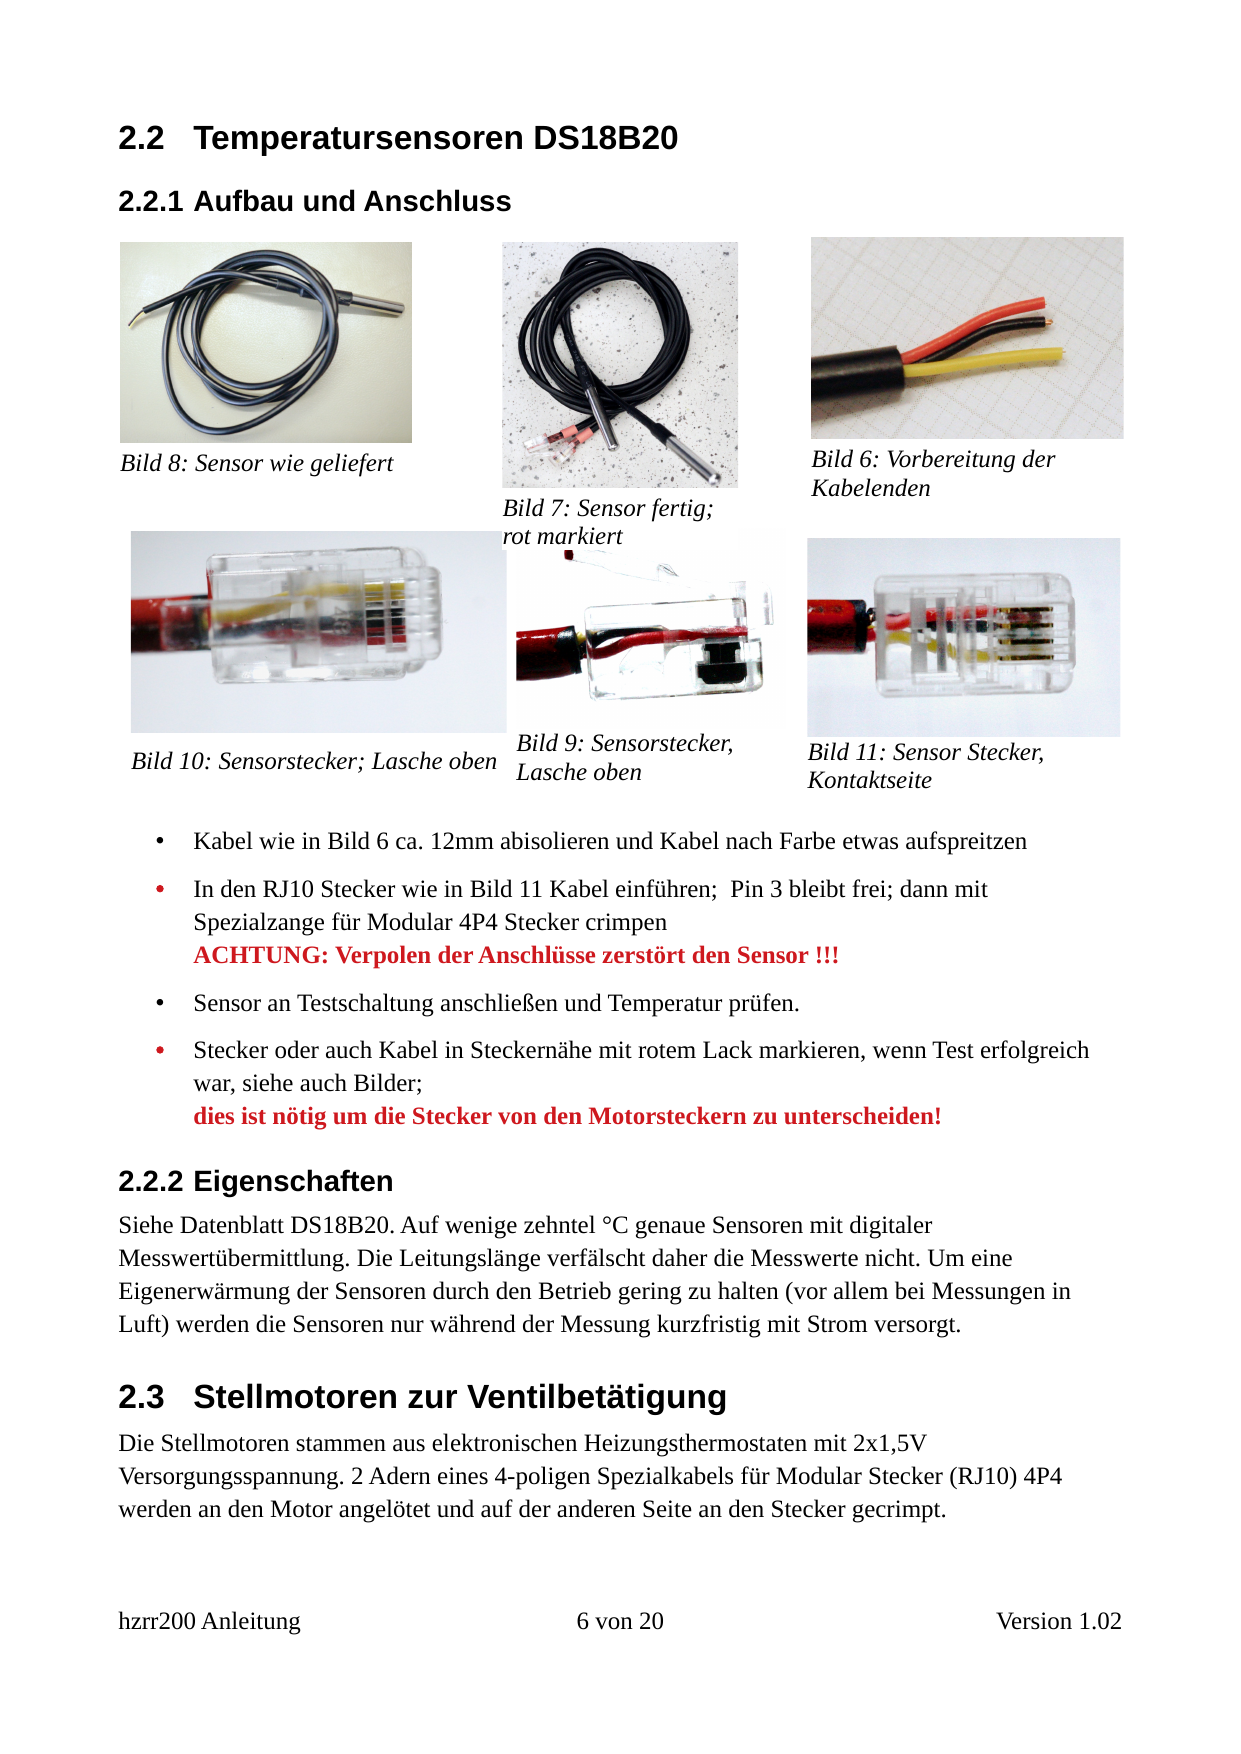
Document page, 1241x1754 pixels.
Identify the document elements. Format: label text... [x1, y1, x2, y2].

text Bild 6: Vorbereitung der Kabelenden [811, 439, 1123, 502]
picture [516, 528, 787, 729]
list Sensor an Testschaltung anschließen und Temperatur prüfen. [156, 988, 1122, 1016]
text Die Stellmotoren stammen aus elektronischen Heizungsthermostaten mit 2x1,5V Versorgungsspannung. 2 Adern eines 4-poligen Spezialkabels für Modular Stecker (RJ10) 4P4 werden an den Motor angelötet und auf der anderen Seite an den Stecker gecrimpt. [118, 1428, 1122, 1523]
list Stecker oder auch Kabel in Steckernähe mit rotem Lack markieren, wenn Test erfolgreich war, siehe auch Bilder; dies ist nötig um die Stecker von den Motorsteckern zu unterscheiden! [156, 1035, 1122, 1130]
subtitle Stellmotoren zur Ventilbetätigung [118, 1377, 1122, 1416]
text Siehe Datenblatt DS18B20. Auf wenige zehntel °C genaue Sensoren mit digitaler Messwertübermittlung. Die Leitungslänge verfälscht daher die Messwerte nicht. Um eine Eigenerwärmung der Sensoren durch den Betrieb gering zu halten (vor allem bei Messungen in Luft) werden die Sensoren nur während der Messung kurzfristig mit Strom versorgt. [118, 1210, 1122, 1338]
subtitle Eigenschaften [118, 1163, 1122, 1197]
picture [130, 531, 507, 733]
picture [807, 538, 1121, 737]
text Bild 8: Sensor wie geliefert [120, 443, 412, 477]
subtitle Aufbau und Anschluss [118, 184, 1122, 218]
picture [120, 242, 412, 443]
list Kabel wie in Bild 6 ca. 12mm abisolieren und Kabel nach Farbe etwas aufspreitzen [156, 826, 1122, 855]
text Bild 7: Sensor fertig; rot markiert [502, 488, 738, 550]
text Bild 10: Sensorstecker; Lasche oben [131, 733, 507, 774]
picture [502, 242, 739, 488]
text Bild 9: Sensorstecker, Lasche oben [516, 729, 786, 786]
picture [811, 237, 1124, 439]
list In den RJ10 Stecker wie in Bild 11 Kabel einführen; Pin 3 bleibt frei; dann mit Spezialzange für Modular 4P4 Stecker crimpen ACHTUNG: Verpolen der Anschlüsse zerstört den Sensor !!! [156, 874, 1122, 969]
subtitle Temperatursensoren DS18B20 [118, 118, 1122, 157]
text Bild 11: Sensor Stecker, Kontaktseite [807, 737, 1120, 794]
